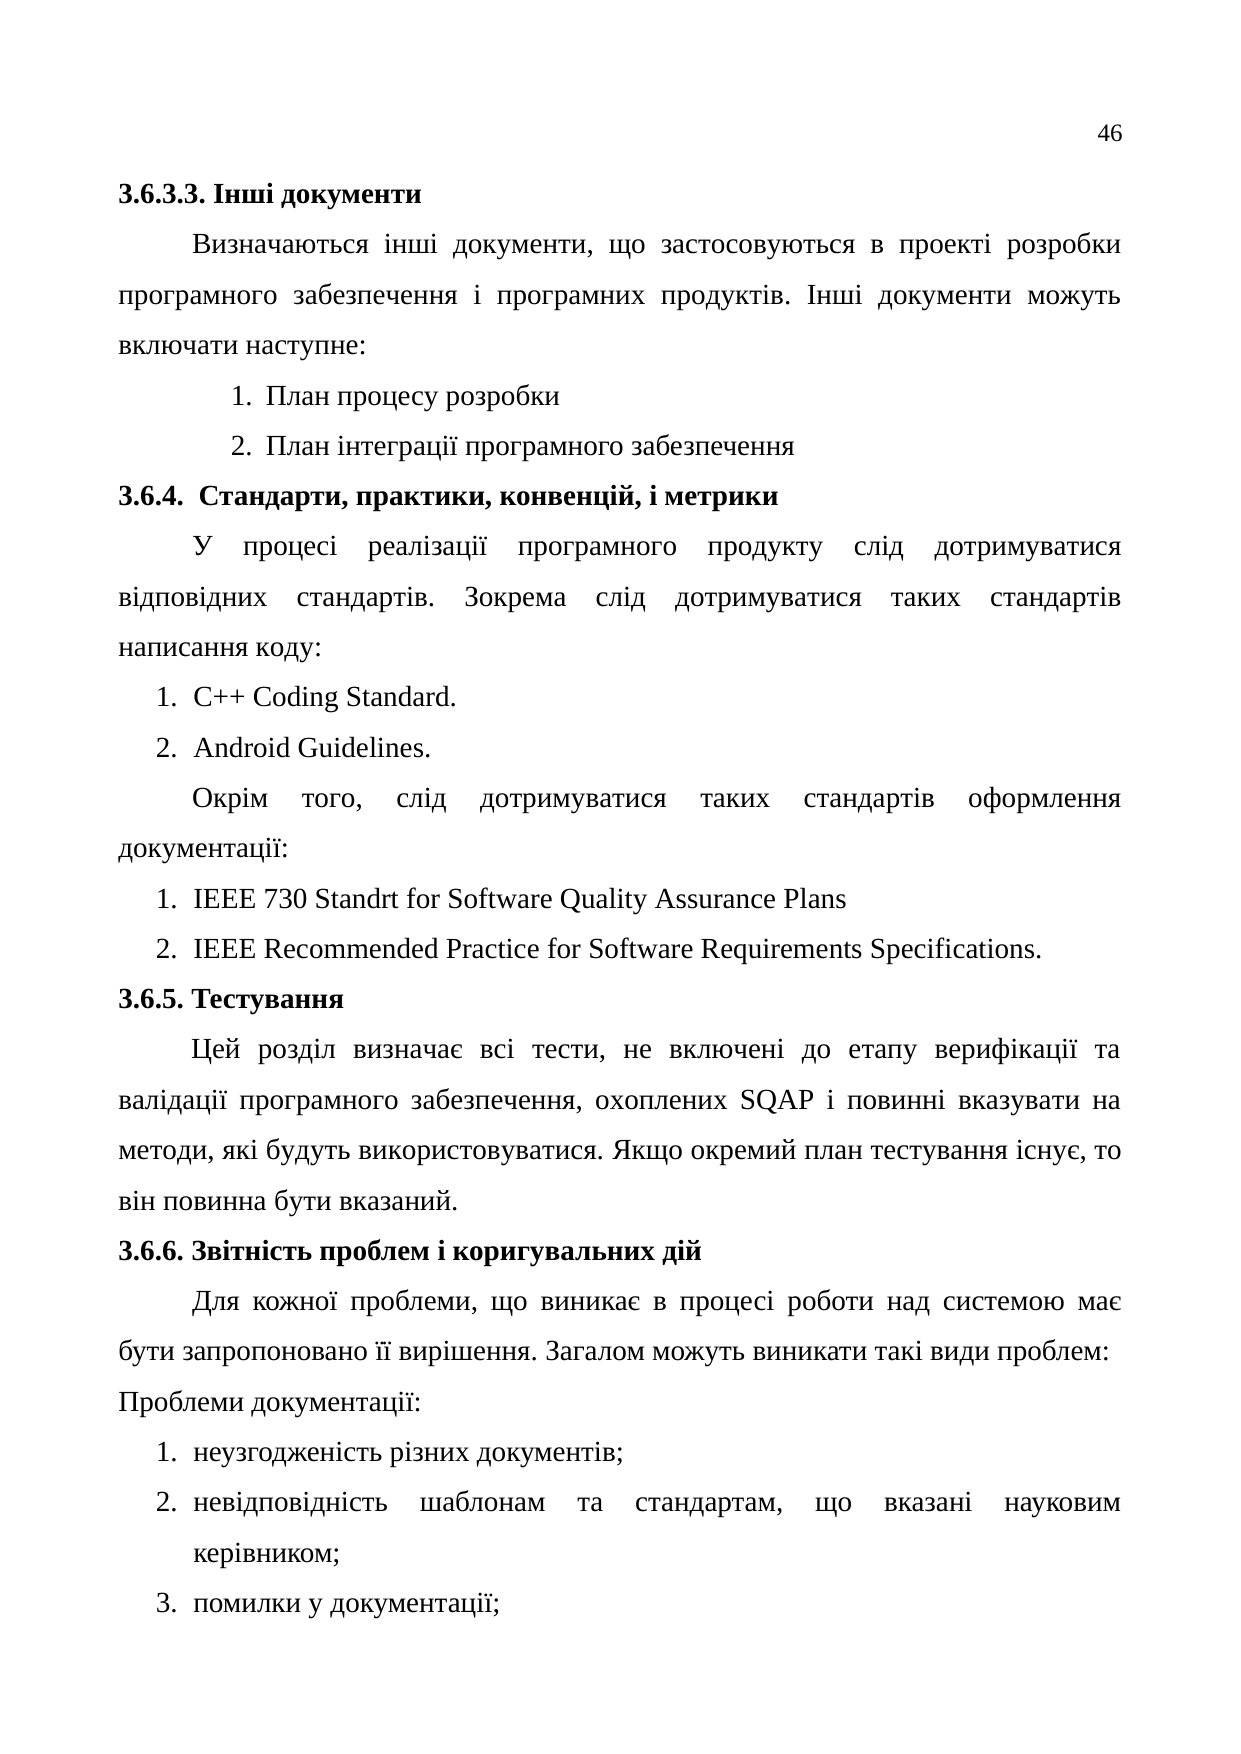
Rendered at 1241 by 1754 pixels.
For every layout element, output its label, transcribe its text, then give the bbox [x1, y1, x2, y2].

list Android Guidelines. [156, 730, 1122, 763]
list помилки у документації; [156, 1585, 1122, 1619]
text Проблеми документації: [118, 1384, 1122, 1417]
subtitle 3.6.3.3. Інші документи [118, 176, 1122, 210]
list невідповідність шаблонам та стандартам, що вказані науковим керівником; [156, 1484, 1122, 1568]
subtitle 3.6.4. Стандарти, практики, конвенцій, і метрики [118, 478, 1122, 512]
subtitle 3.6.5. Тестування [118, 981, 1122, 1015]
list неузгодженість різних документів; [156, 1434, 1122, 1468]
list План процесу розробки [231, 378, 1122, 411]
list IEEE Recommended Practice for Software Requirements Specifications. [156, 931, 1122, 964]
list С++ Coding Standard. [156, 679, 1122, 713]
list IEEE 730 Standrt for Software Quality Assurance Plans [156, 881, 1122, 914]
text Визначаються інші документи, що застосовуються в проекті розробки програмного забезпечення і програмних продуктів. Інші документи можуть включати наступне: [118, 227, 1122, 361]
text У процесі реалізації програмного продукту слід дотримуватися відповідних стандартів. Зокрема слід дотримуватися таких стандартів написання коду: [118, 528, 1122, 663]
text Окрім того, слід дотримуватися таких стандартів оформлення документації: [118, 780, 1122, 864]
text Для кожної проблеми, що виникає в процесі роботи над системою має бути запропоновано її вирішення. Загалом можуть виникати такі види проблем: [118, 1283, 1122, 1367]
list План інтеграції програмного забезпечення [231, 428, 1122, 461]
subtitle 3.6.6. Звітність проблем і коригувальних дій [118, 1233, 1122, 1266]
text Цей розділ визначає всі тести, не включені до етапу верифікації та валідації програмного забезпечення, охоплених SQAP і повинні вказувати на методи, які будуть використовуватися. Якщо окремий план тестування існує, то він повинна бути вказаний. [118, 1032, 1122, 1216]
